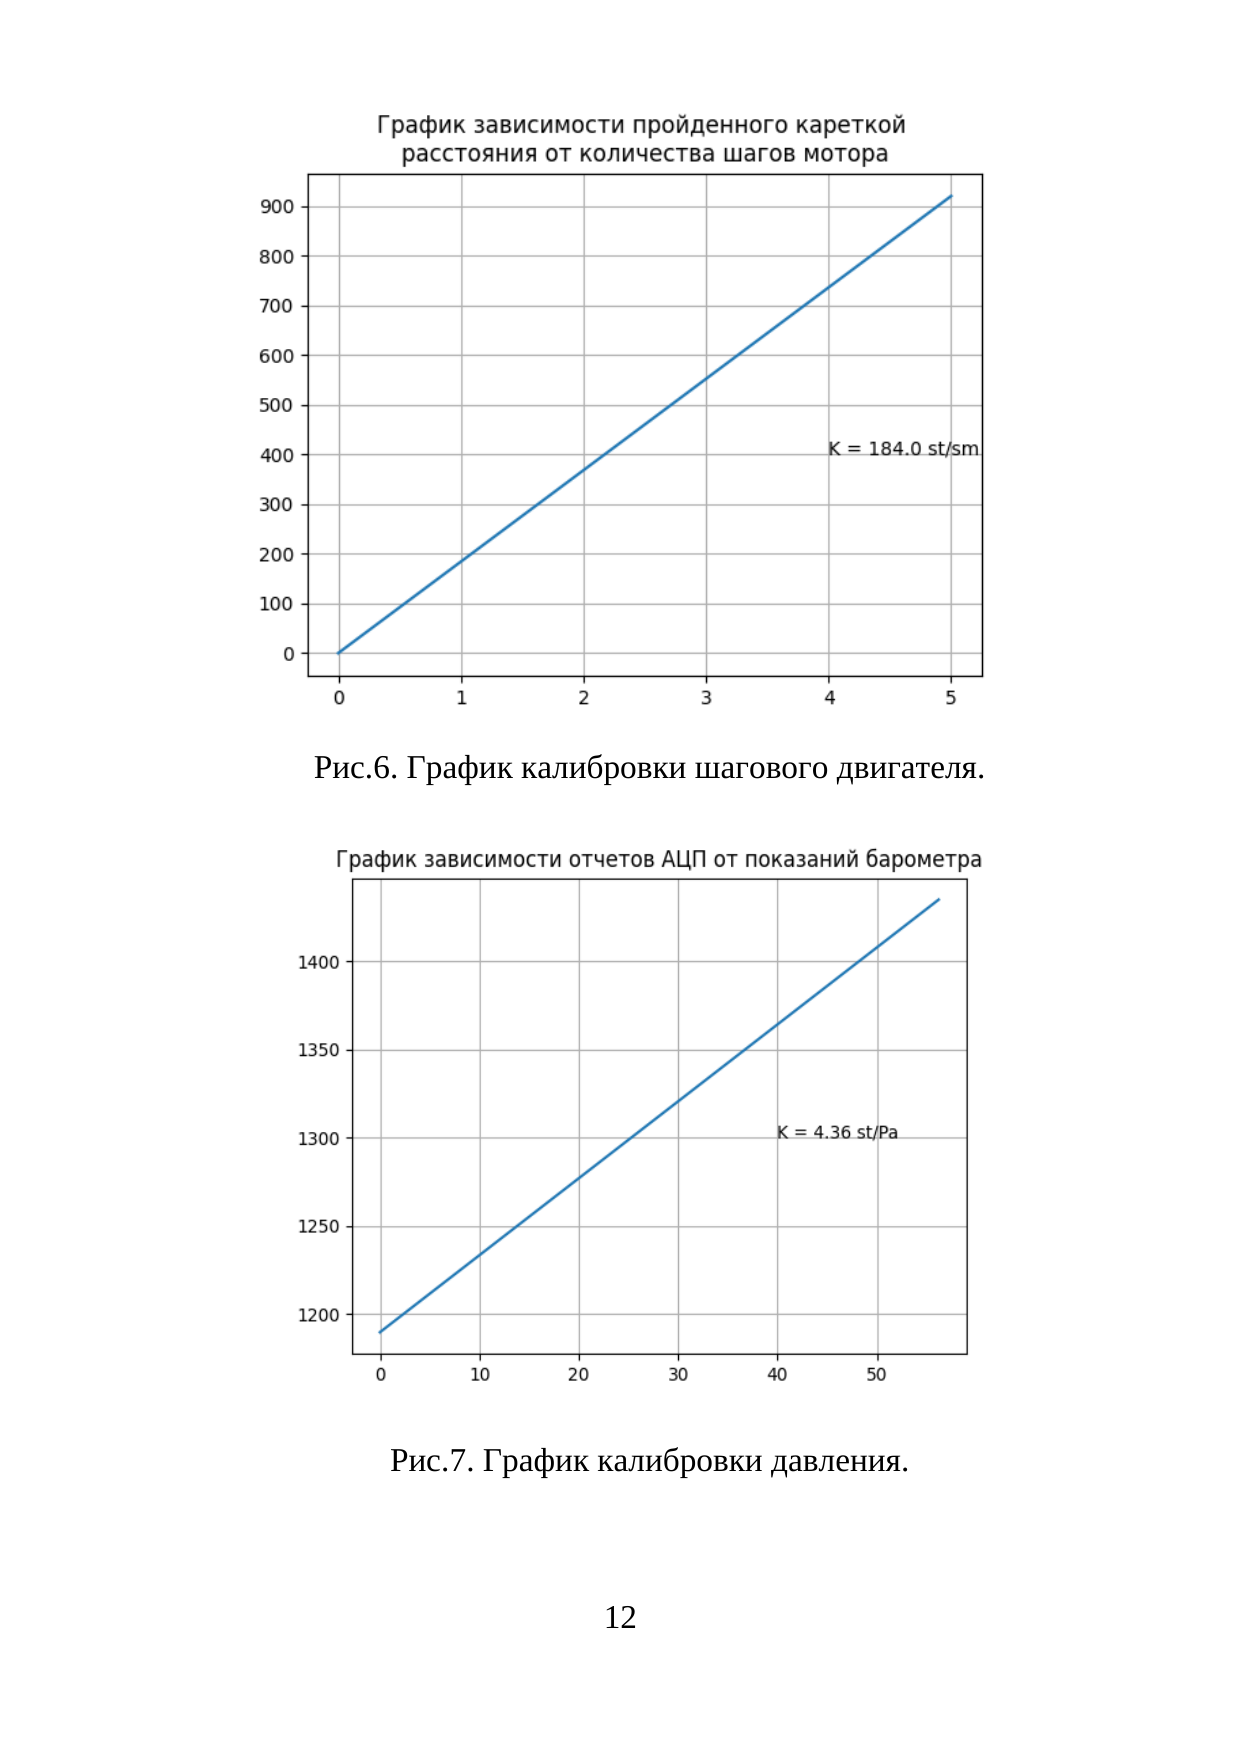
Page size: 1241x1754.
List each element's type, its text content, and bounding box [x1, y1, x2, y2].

picture [199, 95, 1069, 748]
text Рис.7. График калибровки давления. [118, 1441, 1122, 1479]
picture [253, 804, 1046, 1422]
text Рис.6. График калибровки шагового двигателя. [118, 176, 1122, 786]
